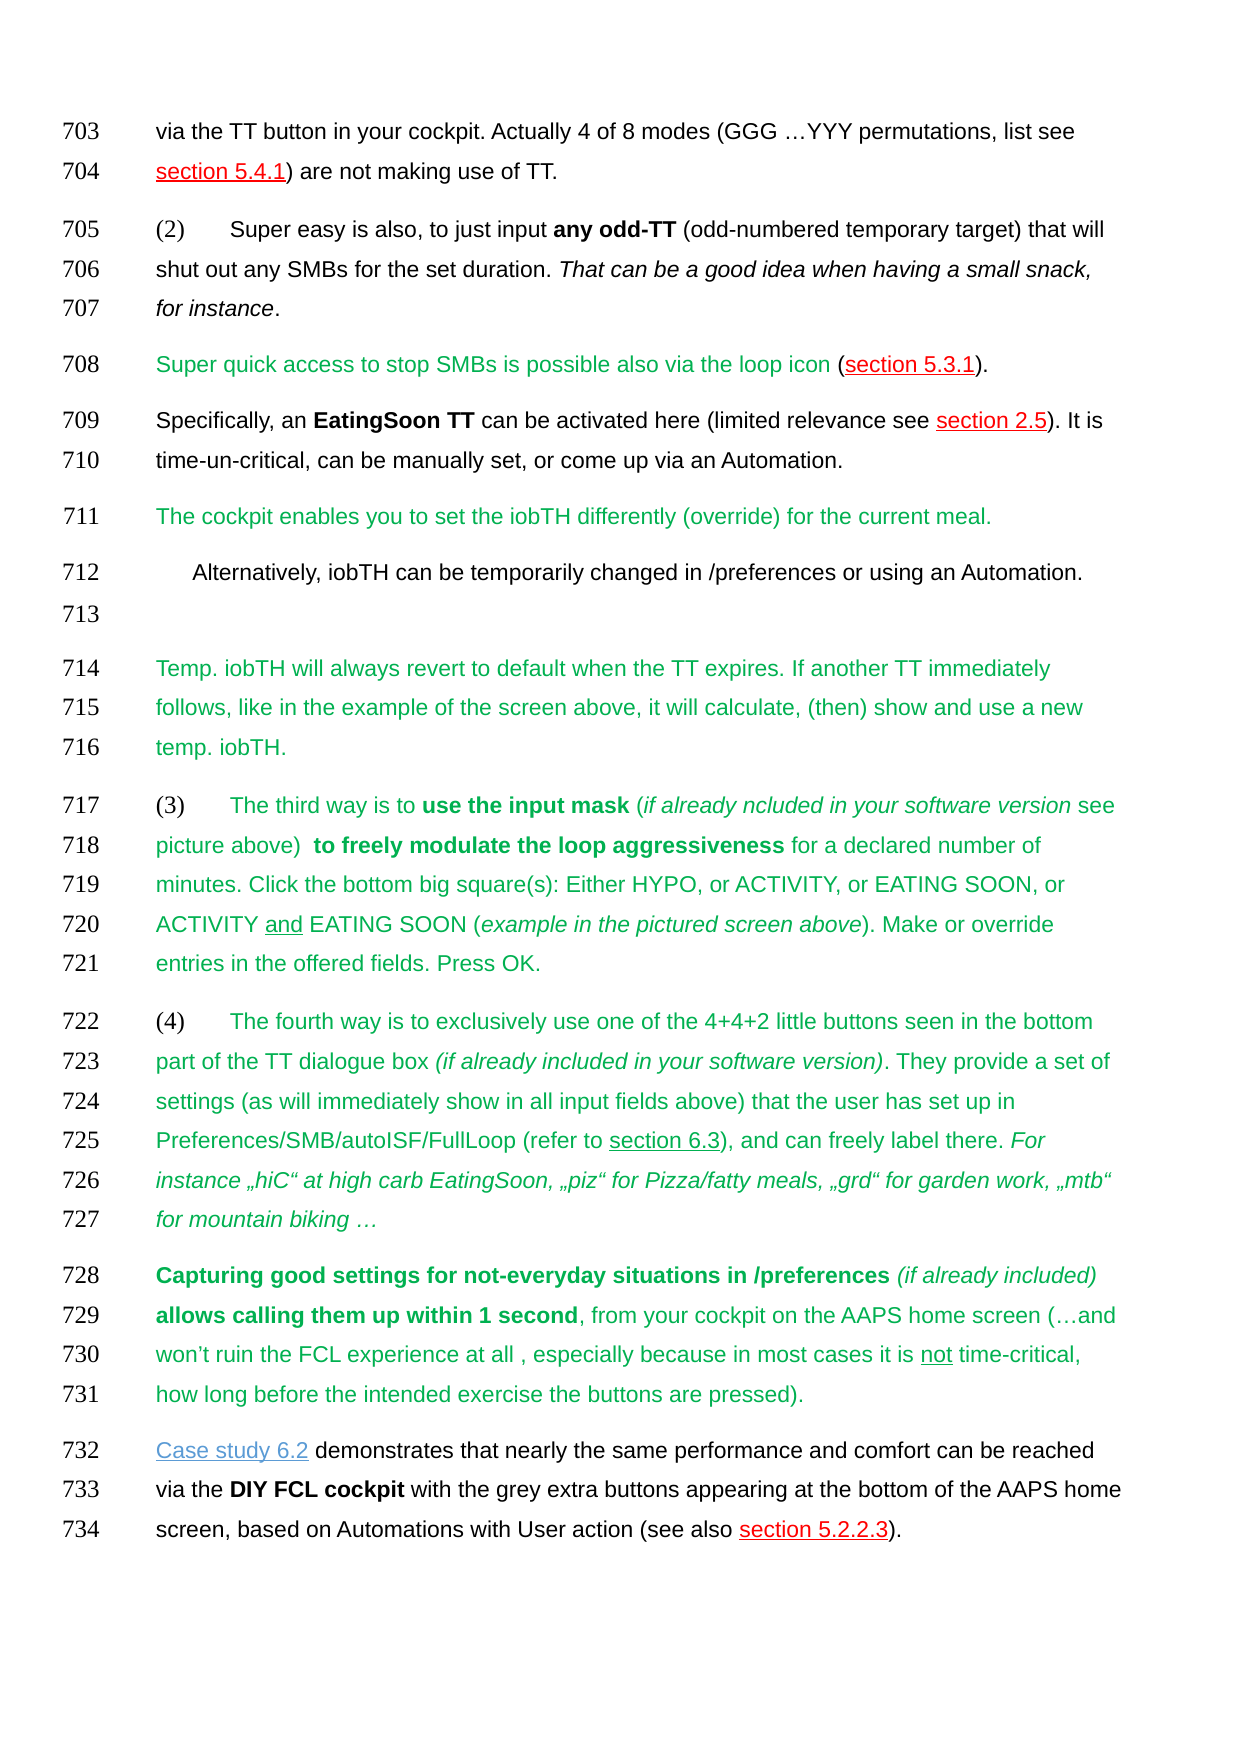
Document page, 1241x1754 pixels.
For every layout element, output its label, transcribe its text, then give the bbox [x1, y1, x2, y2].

list Super easy is also, to just input any odd-TT (odd-numbered temporary target) that will shut out any SMBs for the set duration. That can be a good idea when having a small snack, for instance. [156, 214, 1122, 321]
list Specifically, an EatingSoon TT can be activated here (limited relevance see section 2.5). It is time-un-critical, can be manually set, or come up via an Automation. [156, 407, 1122, 473]
list The cockpit enables you to set the iobTH differently (override) for the current meal. [156, 503, 1122, 529]
text Alternatively, iobTH can be temporarily changed in /preferences or using an Automation. [192, 559, 1122, 586]
list Temp. iobTH will always revert to default when the TT expires. If another TT immediately follows, like in the example of the screen above, it will calculate, (then) show and use a new temp. iobTH. [156, 655, 1122, 760]
list Case study 6.2 demonstrates that nearly the same performance and comfort can be reached via the DIY FCL cockpit with the grey extra buttons appearing at the bottom of the AAPS home screen, based on Automations with User action (see also section 5.2.2.3). [156, 1437, 1122, 1542]
list Who is happy with the initially well tuned FCL and does not have huge variations in daily eating and moving around, will not use the TT at all. FCL is possible without an intervention via the TT button in your cockpit. Actually 4 of 8 modes (GGG …YYY permutations, list see section 5.4.1) are not making use of TT. [156, 118, 1122, 184]
list The fourth way is to exclusively use one of the 4+4+2 little buttons seen in the bottom part of the TT dialogue box (if already included in your software version). They provide a set of settings (as will immediately show in all input fields above) that the user has set up in Preferences/SMB/autoISF/FullLoop (refer to section 6.3), and can freely label there. For instance „hiC“ at high carb EatingSoon, „piz“ for Pizza/fatty meals, „grd“ for garden work, „mtb“ for mountain biking … [156, 1006, 1122, 1232]
list Super quick access to stop SMBs is possible also via the loop icon (section 5.3.1). [156, 351, 1122, 378]
list Capturing good settings for not-everyday situations in /preferences (if already included) allows calling them up within 1 second, from your cockpit on the AAPS home screen (…and won’t ruin the FCL experience at all , especially because in most cases it is not time-critical, how long before the intended exercise the buttons are pressed). [156, 1262, 1122, 1407]
list The third way is to use the input mask (if already ncluded in your software version see picture above) to freely modulate the loop aggressiveness for a declared number of minutes. Click the bottom big square(s): Either HYPO, or ACTIVITY, or EATING SOON, or ACTIVITY and EATING SOON (example in the pictured screen above). Make or override entries in the offered fields. Press OK. [156, 790, 1122, 977]
